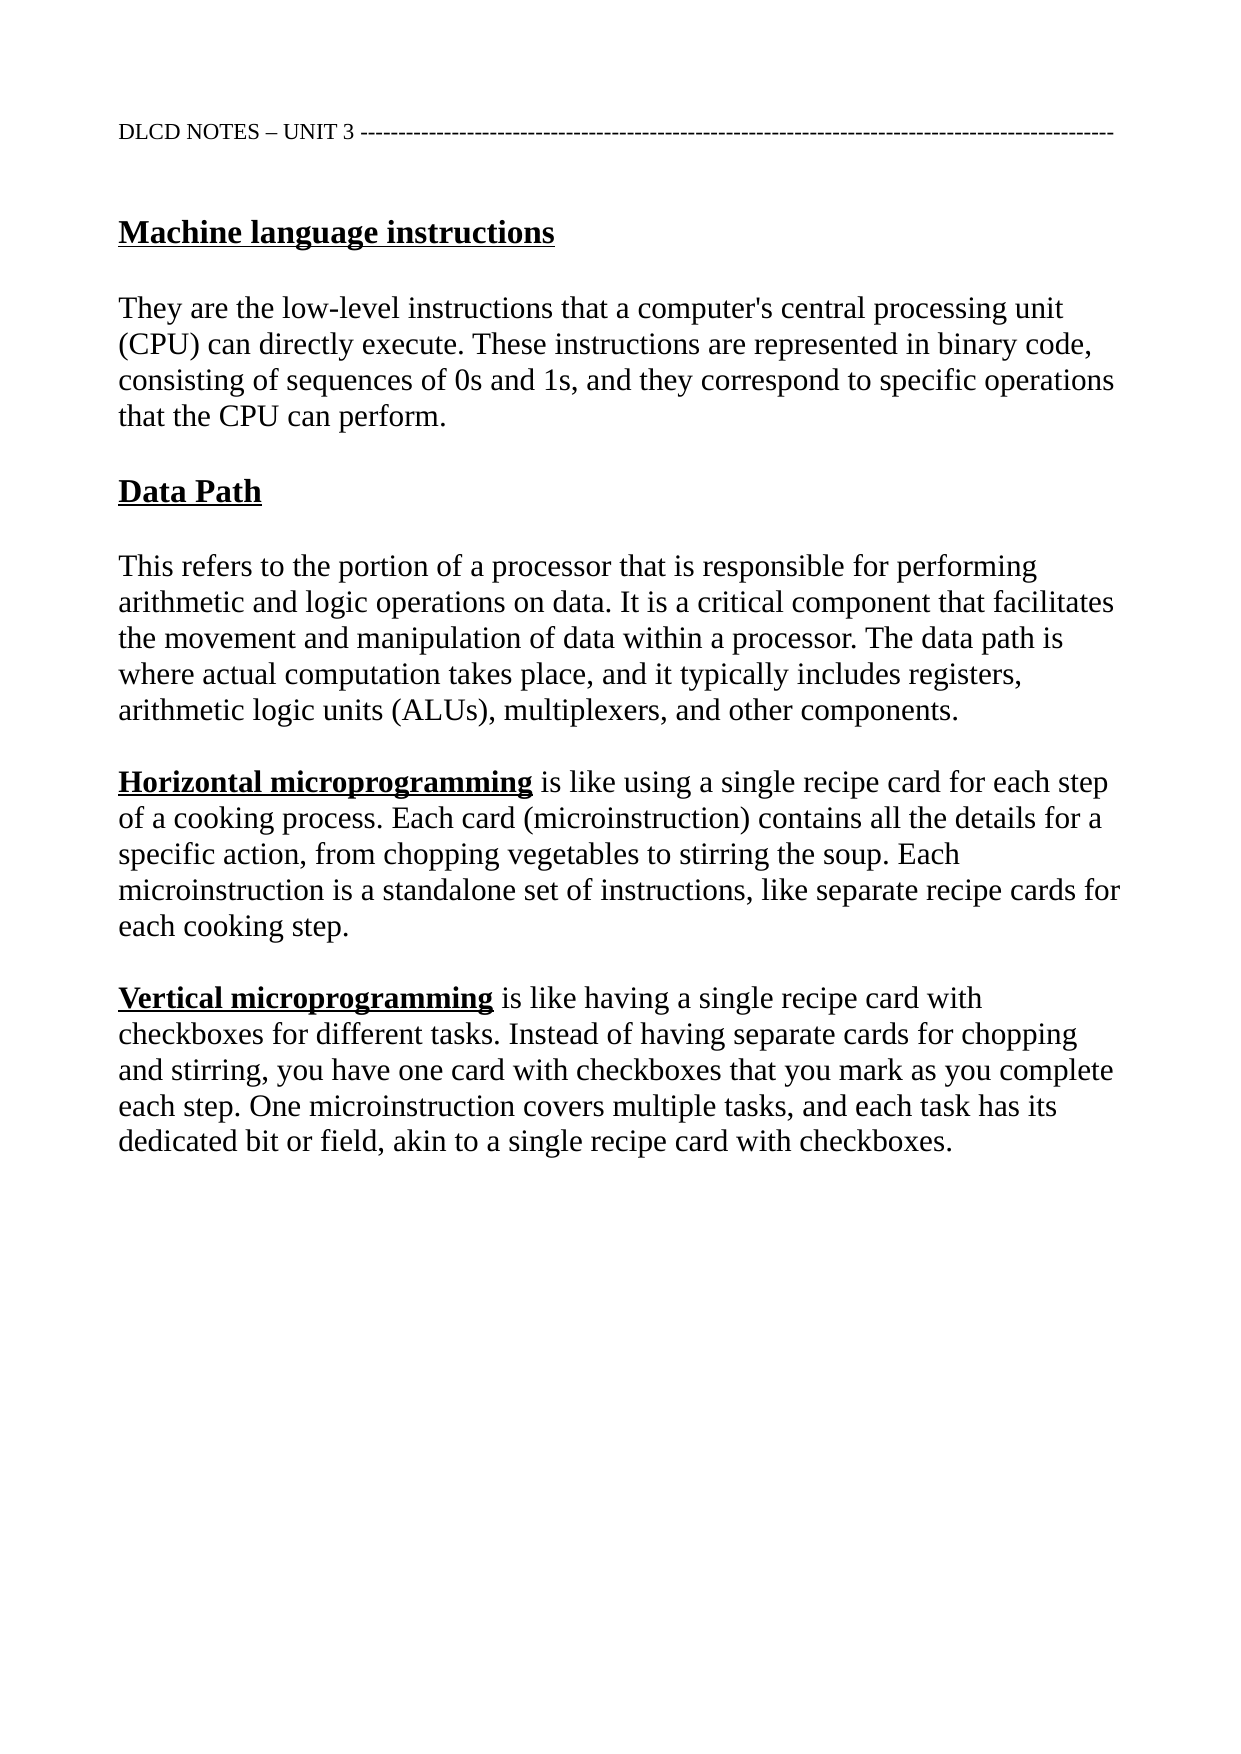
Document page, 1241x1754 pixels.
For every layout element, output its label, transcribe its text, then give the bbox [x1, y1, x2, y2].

text They are the low-level instructions that a computer's central processing unit (CPU) can directly execute. These instructions are represented in binary code, consisting of sequences of 0s and 1s, and they correspond to specific operations that the CPU can perform. [118, 289, 1122, 433]
text Data Path [118, 471, 1122, 509]
text Horizontal microprogramming is like using a single recipe card for each step of a cooking process. Each card (microinstruction) contains all the details for a specific action, from chopping vegetables to stirring the soup. Each microinstruction is a standalone set of instructions, like separate recipe cards for each cooking step. [118, 763, 1122, 943]
text Machine language instructions [118, 212, 1122, 251]
text This refers to the portion of a processor that is responsible for performing arithmetic and logic operations on data. It is a critical component that facilitates the movement and manipulation of data within a processor. The data path is where actual computation takes place, and it typically includes registers, arithmetic logic units (ALUs), multiplexers, and other components. [118, 548, 1122, 727]
text Vertical microprogramming is like having a single recipe card with checkboxes for different tasks. Instead of having separate cards for chopping and stirring, you have one card with checkboxes that you mark as you complete each step. One microinstruction covers multiple tasks, and each task has its dedicated bit or field, akin to a single recipe card with checkboxes. [118, 979, 1122, 1159]
